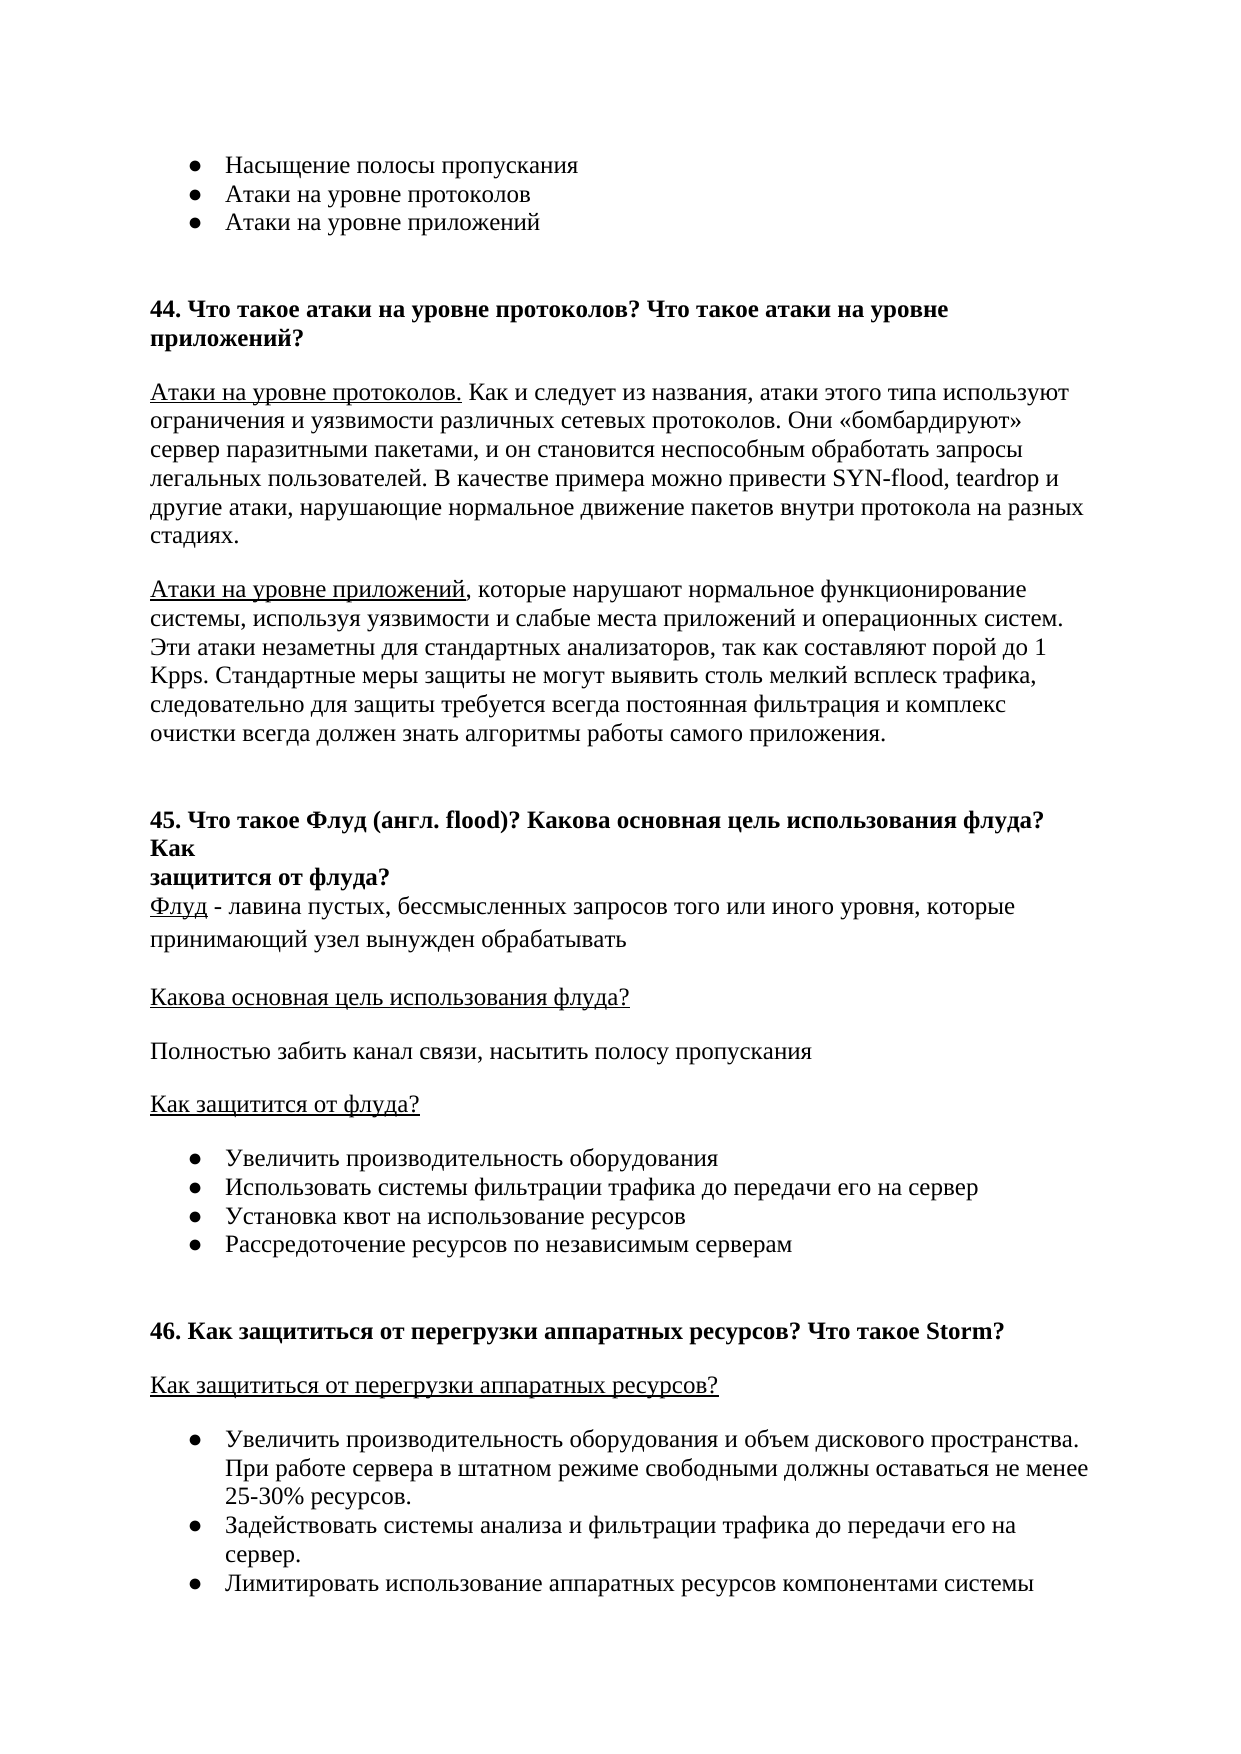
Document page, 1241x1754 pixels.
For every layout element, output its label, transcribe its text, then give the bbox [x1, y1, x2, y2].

list Насыщение полосы пропускания [187, 150, 1090, 179]
list Увеличить производительность оборудования [187, 1143, 1090, 1172]
title защитится от флуда? [150, 862, 1090, 891]
title 46. Как защититься от перегрузки аппаратных ресурсов? Что такое Storm? [150, 1316, 1090, 1345]
title 44. Что такое атаки на уровне протоколов? Что такое атаки на уровне приложений? [150, 294, 1090, 352]
text Полностью забить канал связи, насытить полосу пропускания [150, 1036, 1090, 1064]
text Атаки на уровне протоколов. Как и следует из названия, атаки этого типа используют ограничения и уязвимости различных сетевых протоколов. Они «бомбардируют» сервер паразитными пакетами, и он становится неспособным обработать запросы легальных пользователей. В качестве примера можно привести SYN-flood, teardrop и другие атаки, нарушающие нормальное движение пакетов внутри протокола на разных стадиях. [150, 377, 1090, 549]
list Использовать системы фильтрации трафика до передачи его на сервер [187, 1172, 1090, 1201]
list Увеличить производительность оборудования и объем дискового пространства. При работе сервера в штатном режиме свободными должны оставаться не менее 25-30% ресурсов. [187, 1424, 1090, 1510]
text Флуд - лавина пустых, бессмысленных запросов того или иного уровня, которые принимающий узел вынужден обрабатывать [150, 891, 1090, 953]
list Установка квот на использование ресурсов [187, 1201, 1090, 1229]
list Рассредоточение ресурсов по независимым серверам [187, 1229, 1090, 1258]
text Как защититься от перегрузки аппаратных ресурсов? [150, 1370, 1090, 1399]
list Атаки на уровне приложений [187, 207, 1090, 236]
title 45. Что такое Флуд (англ. flood)? Какова основная цель использования флуда? Как [150, 805, 1090, 862]
list Атаки на уровне протоколов [187, 179, 1090, 207]
text Как защитится от флуда? [150, 1089, 1090, 1118]
text Атаки на уровне приложений, которые нарушают нормальное функционирование системы, используя уязвимости и слабые места приложений и операционных систем. Эти атаки незаметны для стандартных анализаторов, так как составляют порой до 1 Kpps. Стандартные меры защиты не могут выявить столь мелкий всплеск трафика, следовательно для защиты требуется всегда постоянная фильтрация и комплекс очистки всегда должен знать алгоритмы работы самого приложения. [150, 574, 1090, 747]
list Задействовать системы анализа и фильтрации трафика до передачи его на сервер. [187, 1510, 1090, 1568]
text Какова основная цель использования флуда? [150, 982, 1090, 1011]
list Лимитировать использование аппаратных ресурсов компонентами системы [187, 1568, 1090, 1596]
